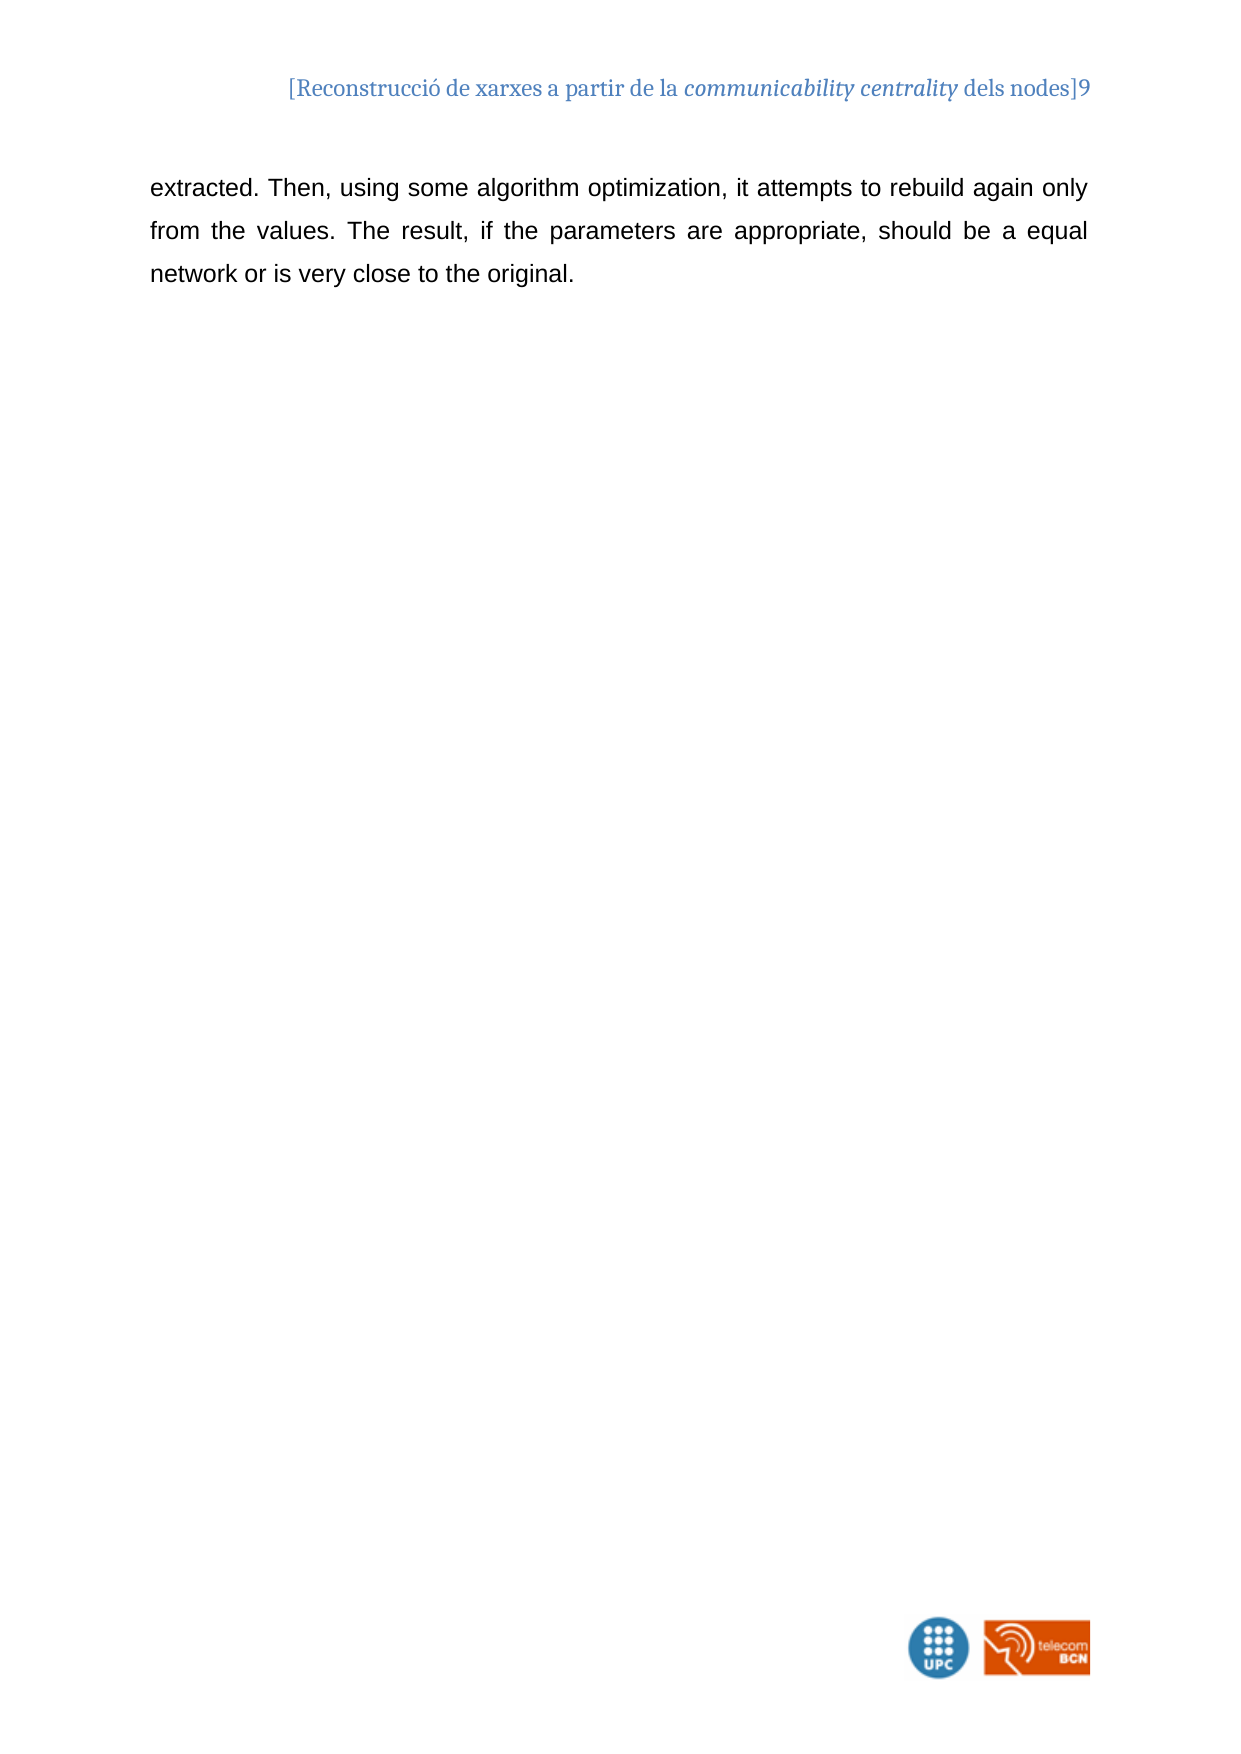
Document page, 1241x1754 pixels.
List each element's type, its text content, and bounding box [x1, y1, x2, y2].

picture [904, 1614, 1091, 1681]
text extracted. Then, using some algorithm optimization, it attempts to rebuild again only from the values. The result, if the parameters are appropriate, should be a equal network or is very close to the original. [150, 173, 1090, 288]
